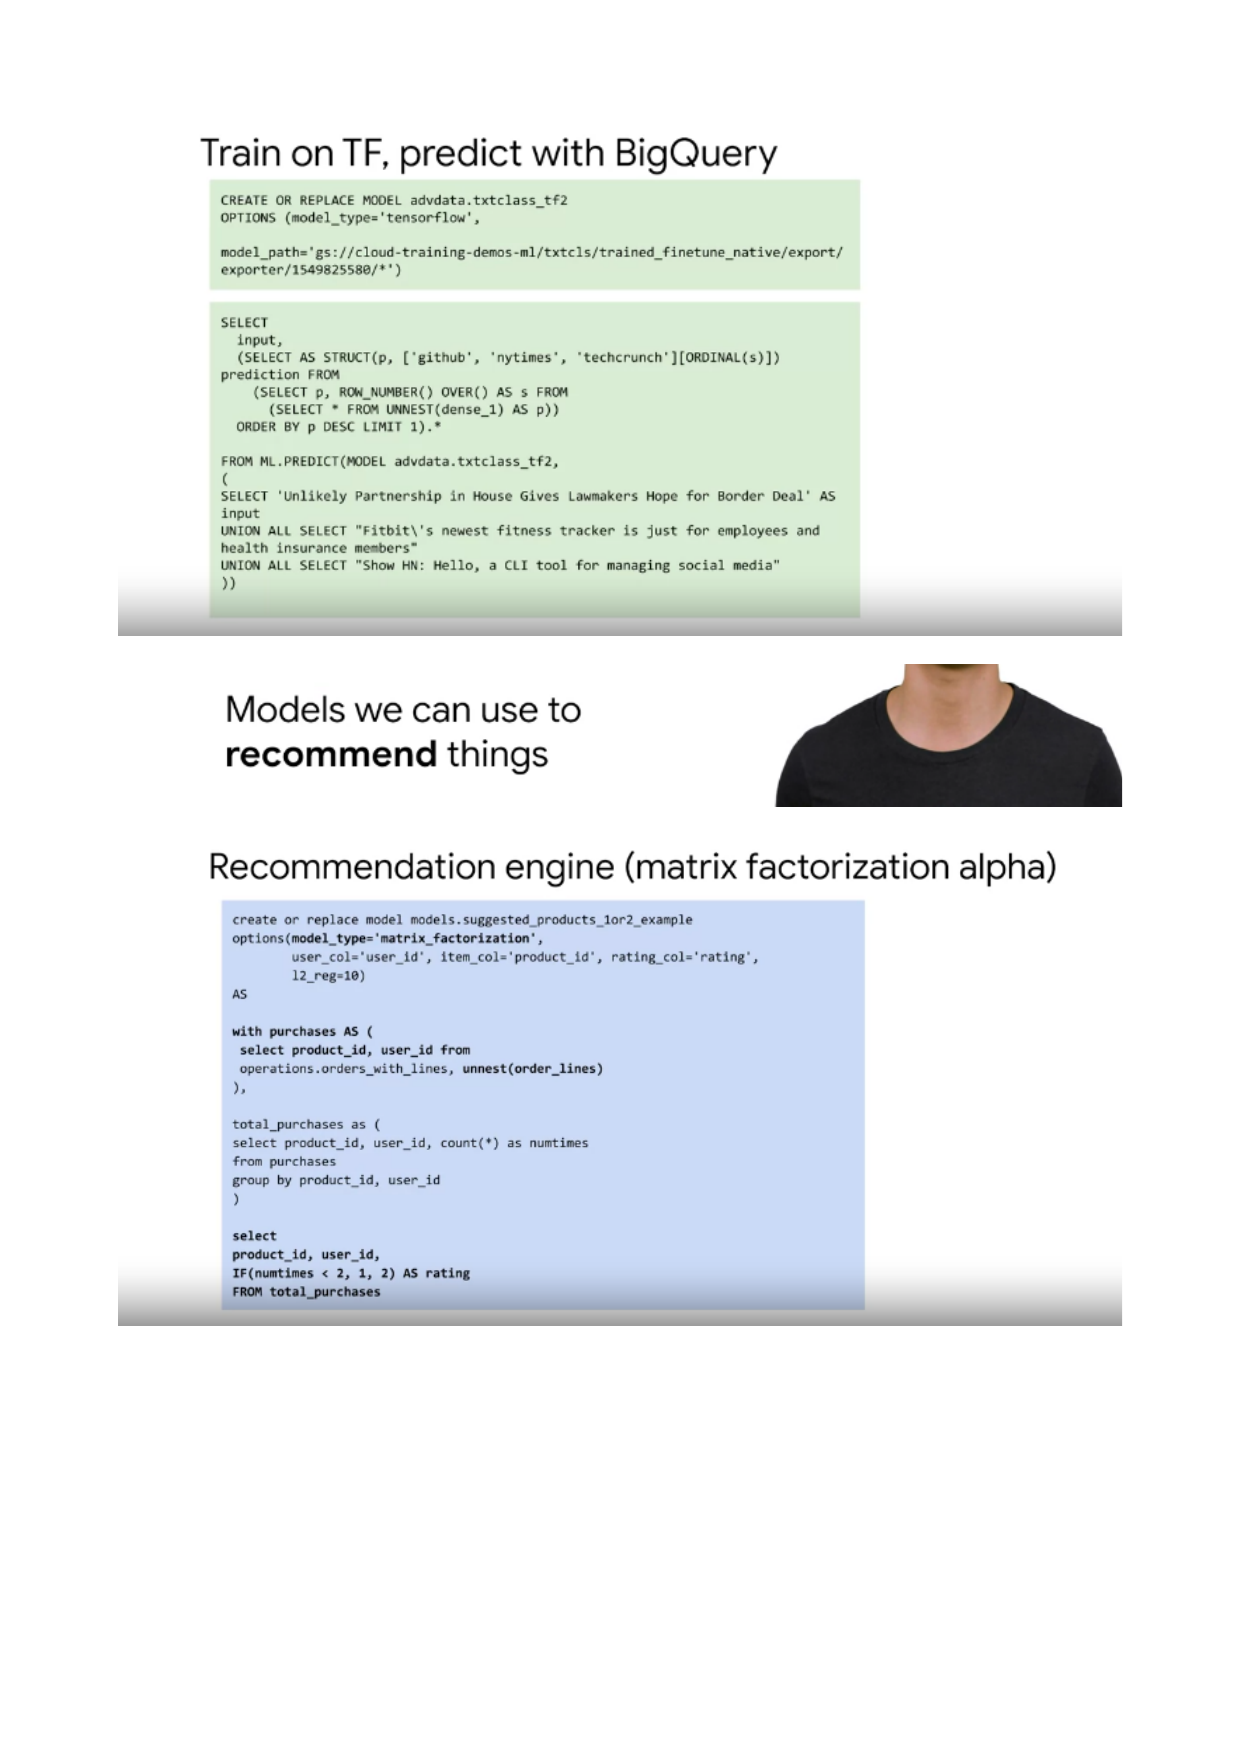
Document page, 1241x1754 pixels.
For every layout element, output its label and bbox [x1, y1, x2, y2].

picture [118, 118, 1123, 636]
picture [118, 835, 1123, 1326]
picture [118, 664, 1123, 807]
